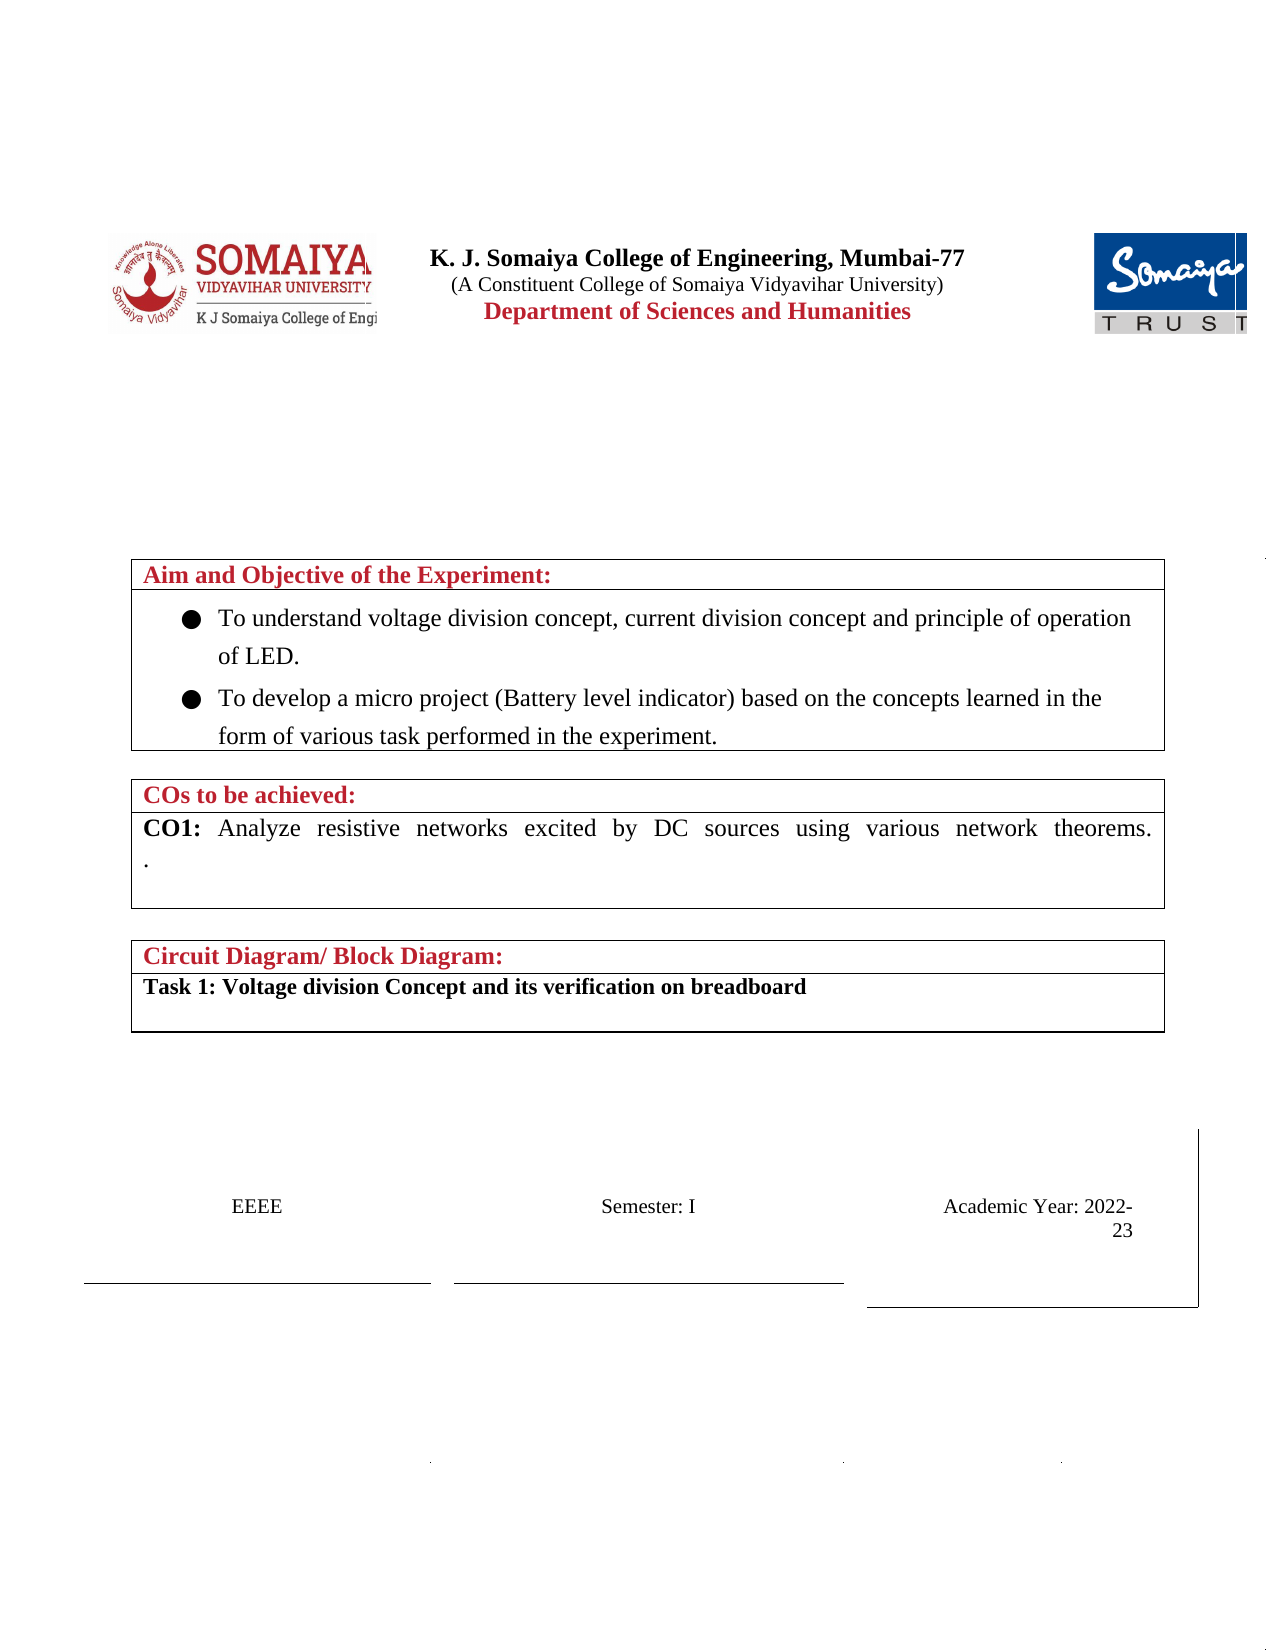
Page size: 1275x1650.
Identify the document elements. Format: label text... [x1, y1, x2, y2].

table_cell Task 1: Voltage division Concept and its verification on breadboard Task 2: Current division Concept Task 3: Turn on an LED and measure its turn-on voltage Task 4: Battery Level Indicator Circuit [132, 974, 1164, 1031]
table_header Circuit Diagram/ Block Diagram: [132, 941, 1164, 972]
table_cell To understand voltage division concept, current division concept and principle of operation of LED. To develop a micro project (Battery level indicator) based on the concepts learned in the form of various task performed in the experiment. [132, 590, 1164, 749]
table_cell CO1: Analyze resistive networks excited by DC sources using various network theorems. . [132, 813, 1164, 907]
table_header COs to be achieved: [132, 780, 1164, 812]
